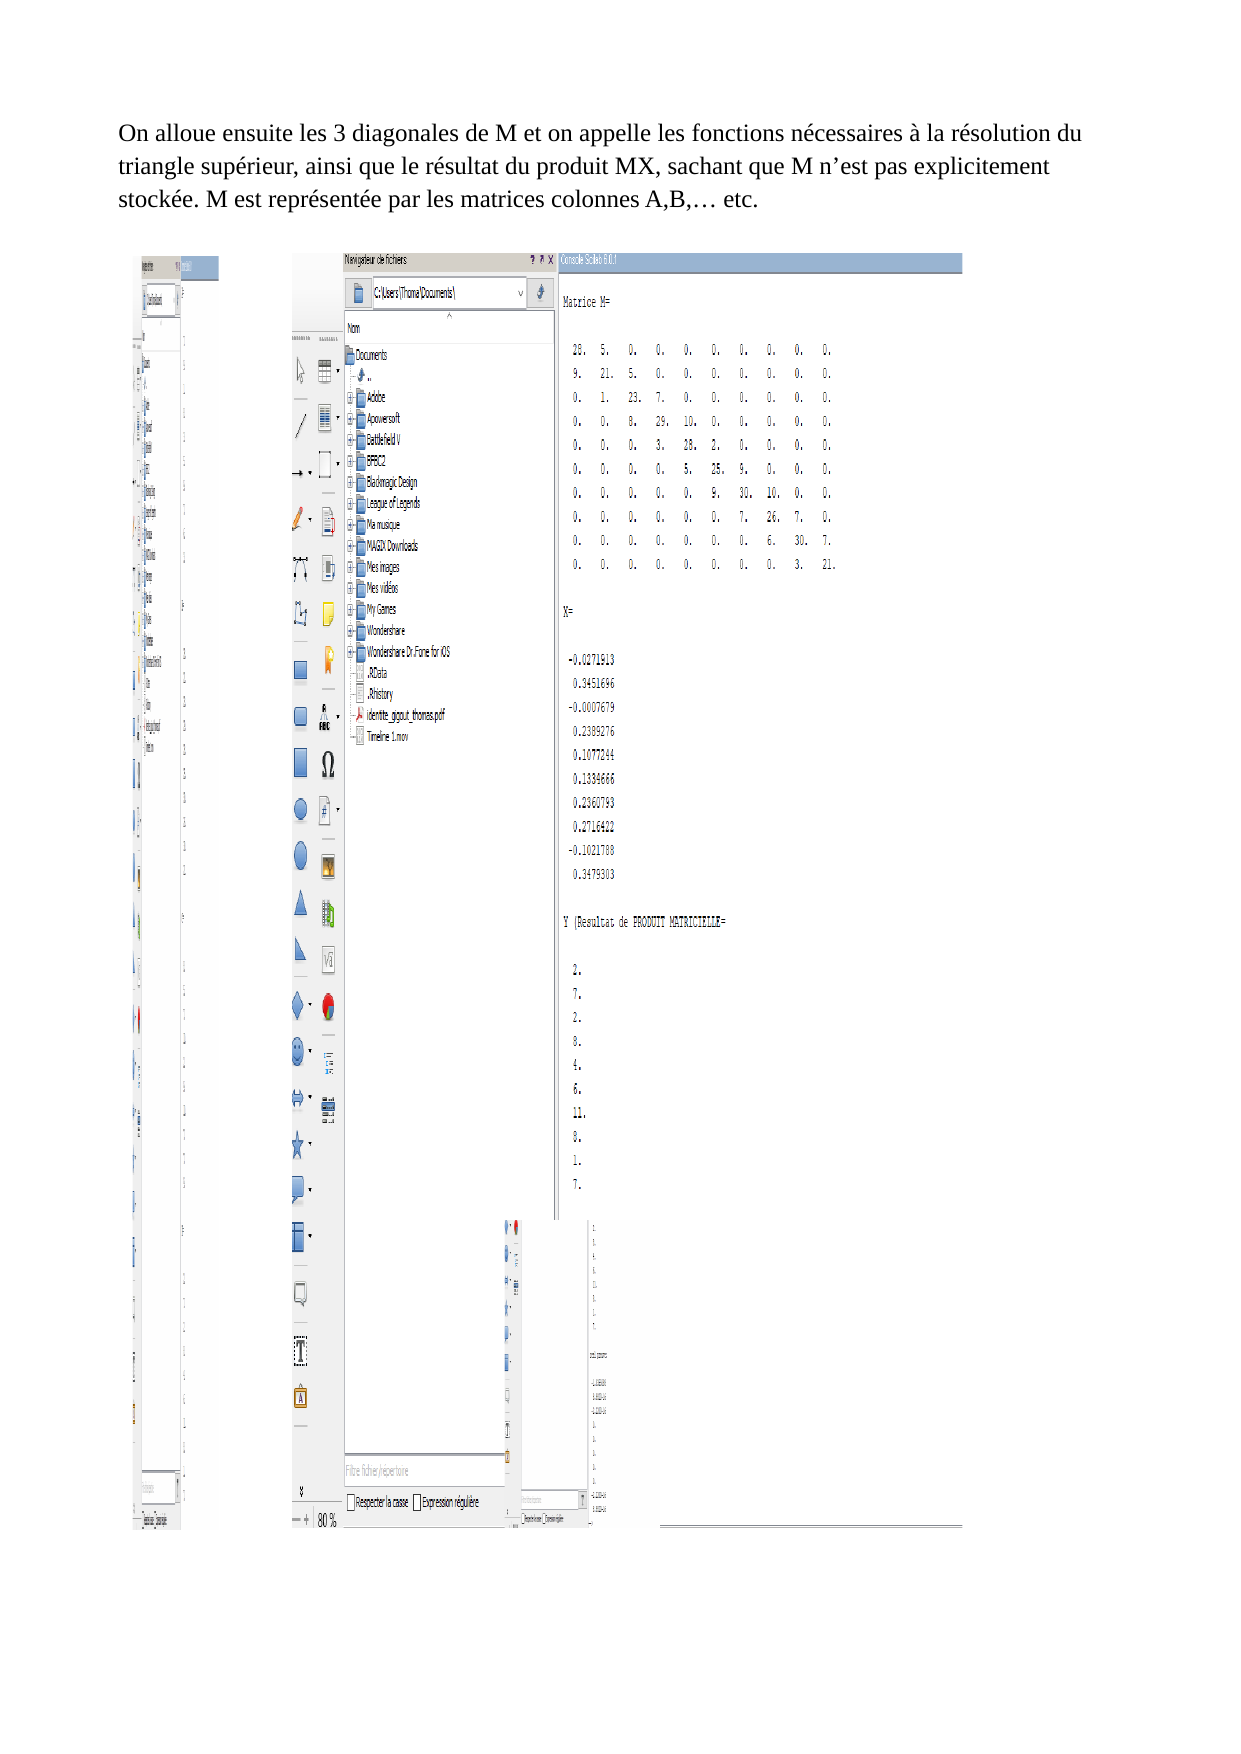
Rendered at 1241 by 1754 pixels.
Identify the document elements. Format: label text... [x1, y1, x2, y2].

picture [700, 253, 859, 1528]
picture [587, 1437, 620, 1528]
picture [177, 256, 196, 1530]
text On alloue ensuite les 3 diagonales de M et on appelle les fonctions nécessaires à la résolution du triangle supérieur, ainsi que le résultat du produit MX, sachant que M n’est pas explicitement stockée. M est représentée par les matrices colonnes A,B,… etc. [118, 118, 1122, 213]
